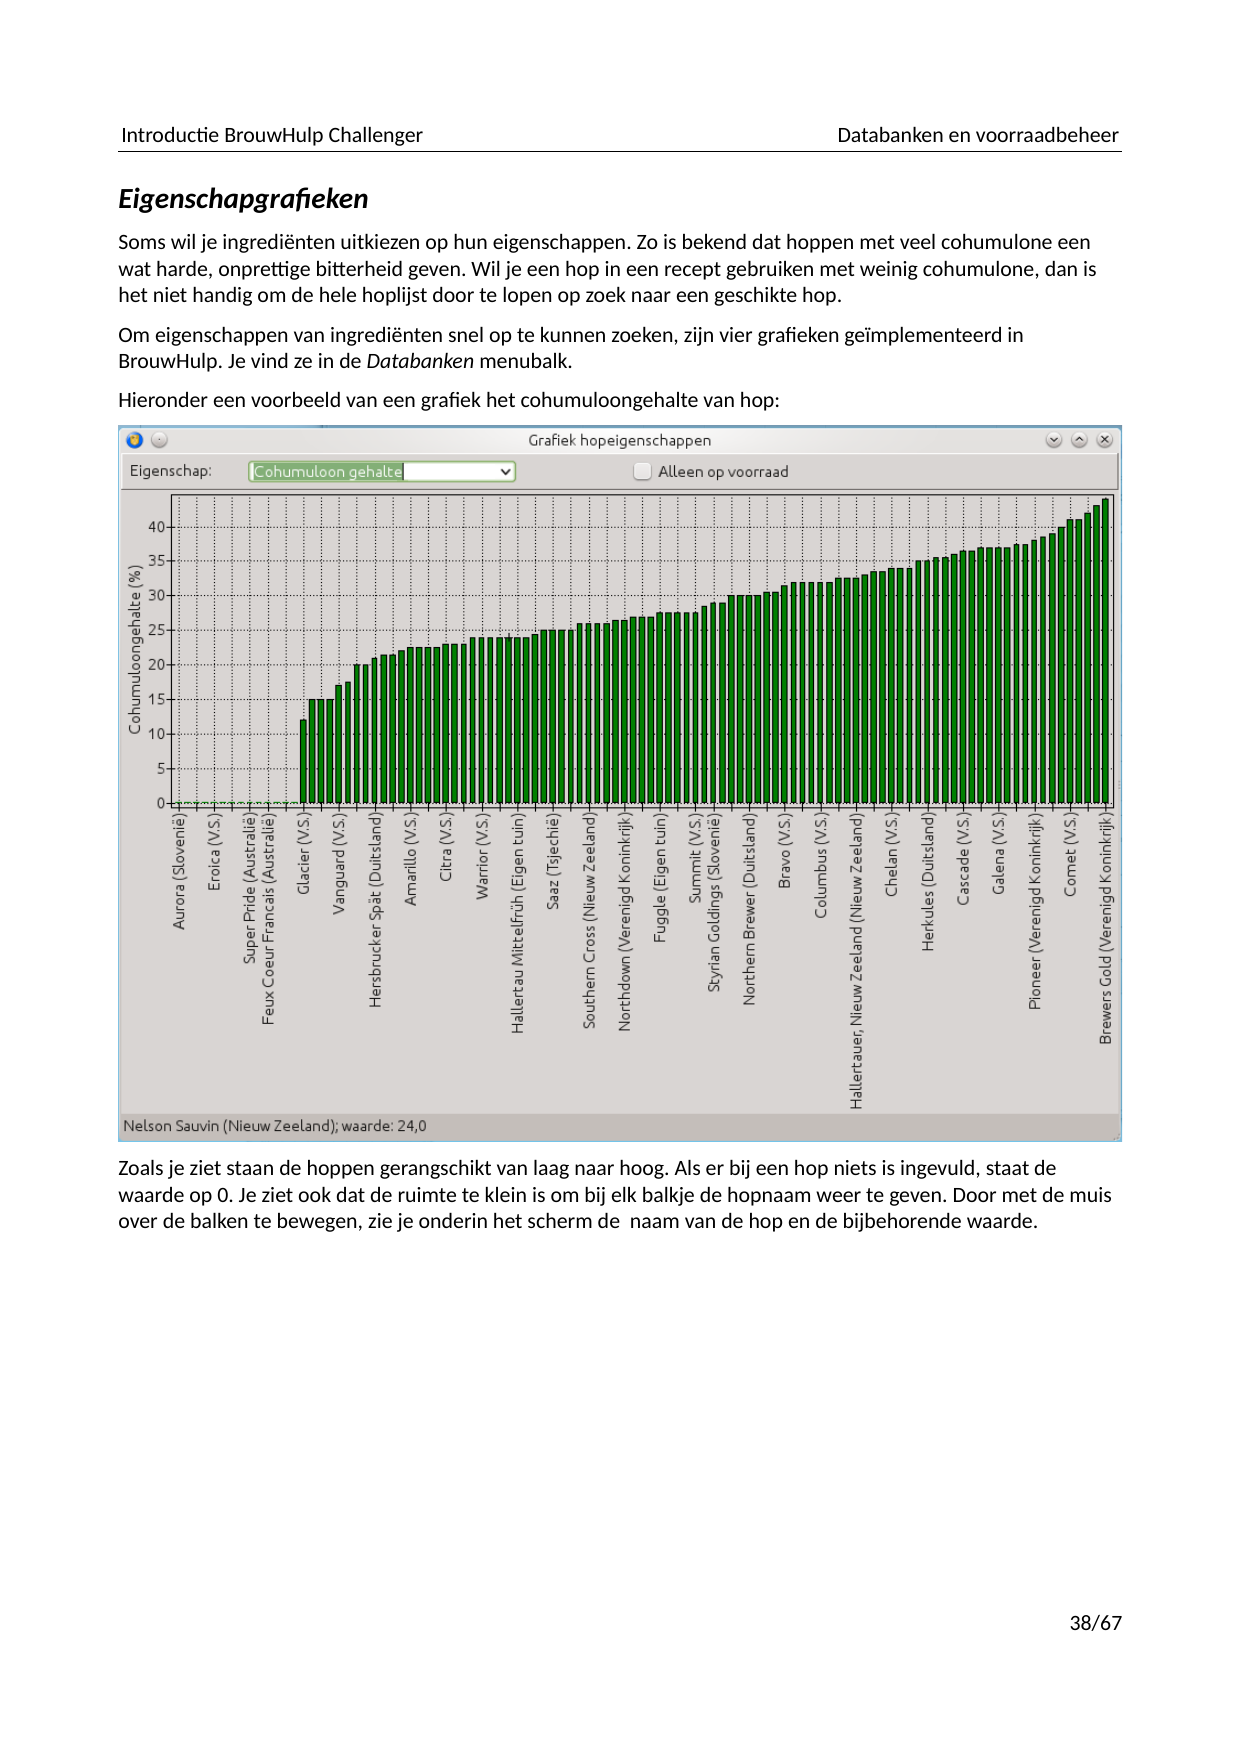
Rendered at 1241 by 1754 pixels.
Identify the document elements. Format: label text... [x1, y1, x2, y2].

picture [118, 425, 1123, 1142]
text Zoals je ziet staan de hoppen gerangschikt van laag naar hoog. Als er bij een hop niets is ingevuld, staat de waarde op 0. Je ziet ook dat de ruimte te klein is om bij elk balkje de hopnaam weer te geven. Door met de muis over de balken te bewegen, zie je onderin het scherm de naam van de hop en de bijbehorende waarde. [118, 1154, 1122, 1234]
text Om eigenschappen van ingrediënten snel op te kunnen zoeken, zijn vier grafieken geïmplementeerd in BrouwHulp. Je vind ze in de Databanken menubalk. [118, 321, 1122, 374]
text Soms wil je ingrediënten uitkiezen op hun eigenschappen. Zo is bekend dat hoppen met veel cohumulone een wat harde, onprettige bitterheid geven. Wil je een hop in een recept gebruiken met weinig cohumulone, dan is het niet handig om de hele hoplijst door te lopen op zoek naar een geschikte hop. [118, 228, 1122, 308]
text Hieronder een voorbeeld van een grafiek het cohumuloongehalte van hop: [118, 387, 1122, 413]
subtitle Eigenschapgrafieken [118, 180, 1122, 216]
